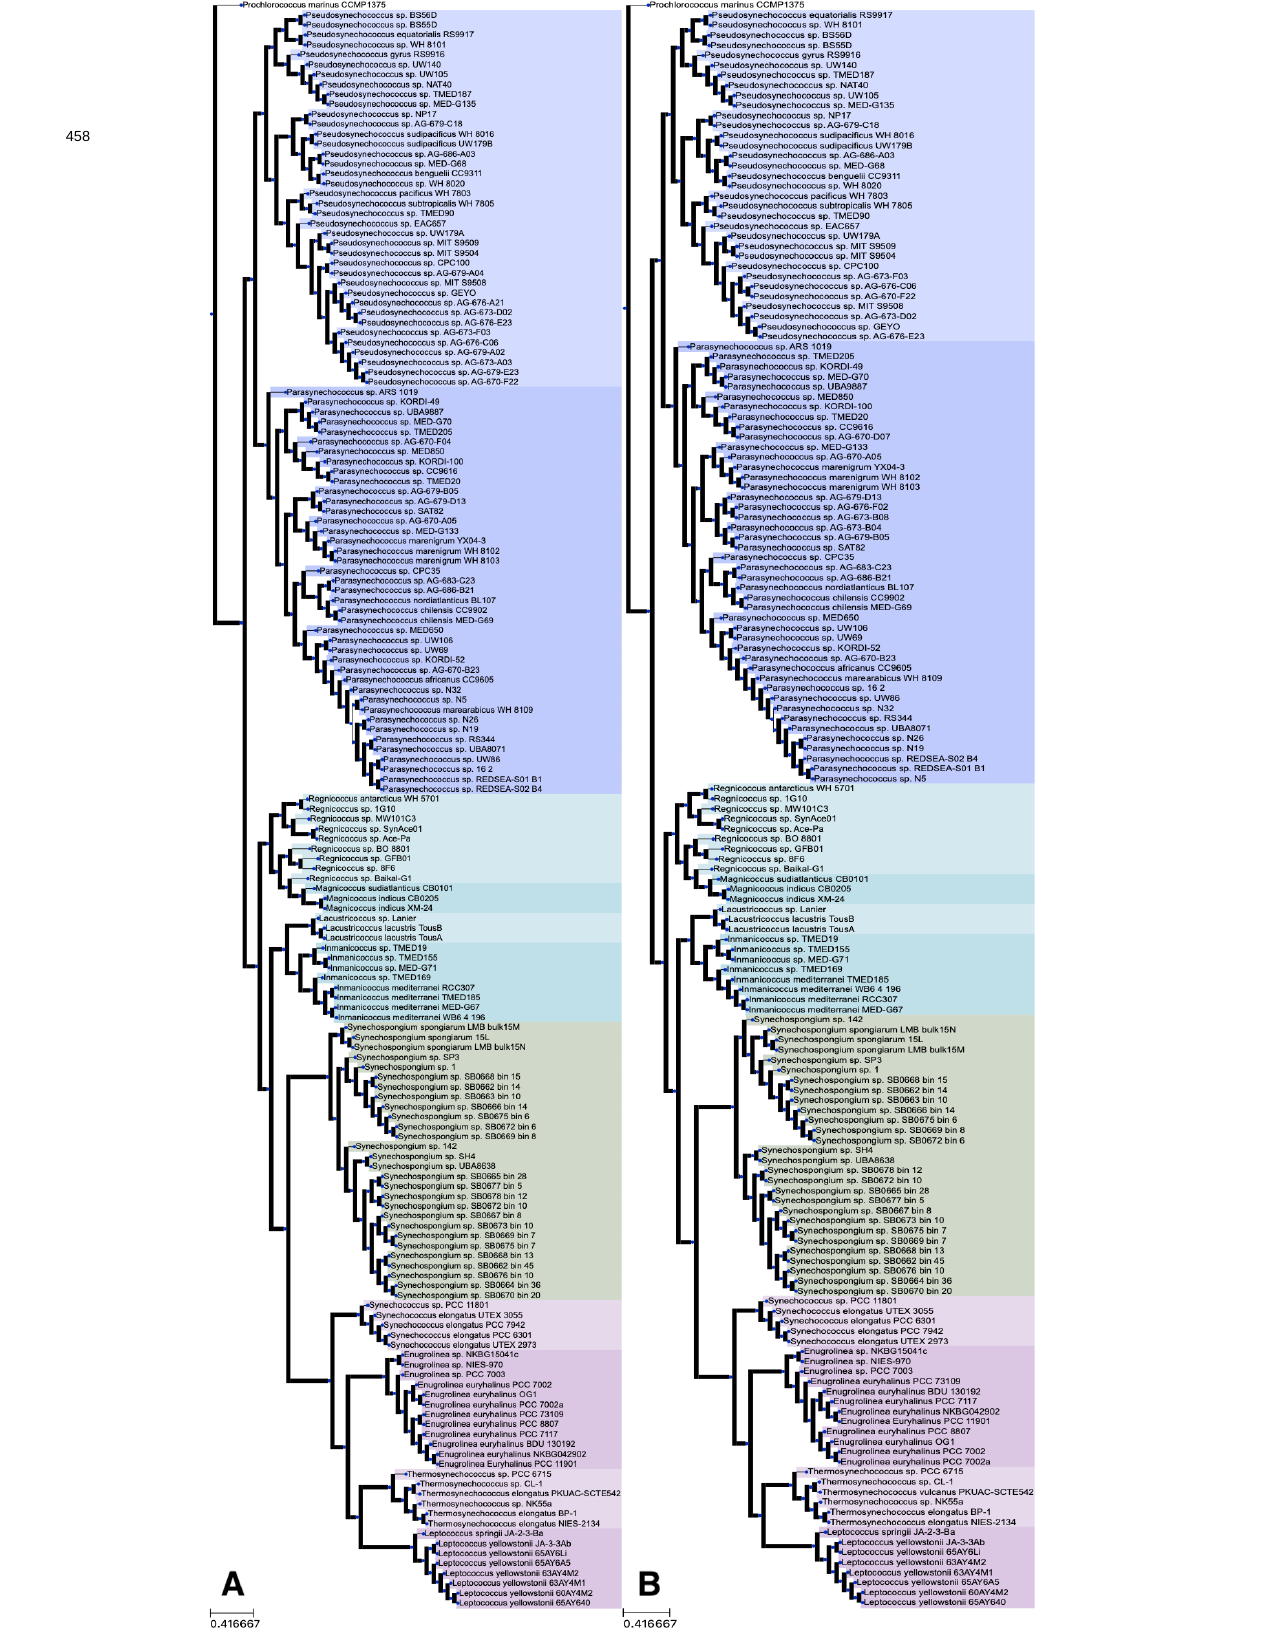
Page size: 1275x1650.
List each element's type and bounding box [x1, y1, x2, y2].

picture [209, 0, 1035, 1650]
